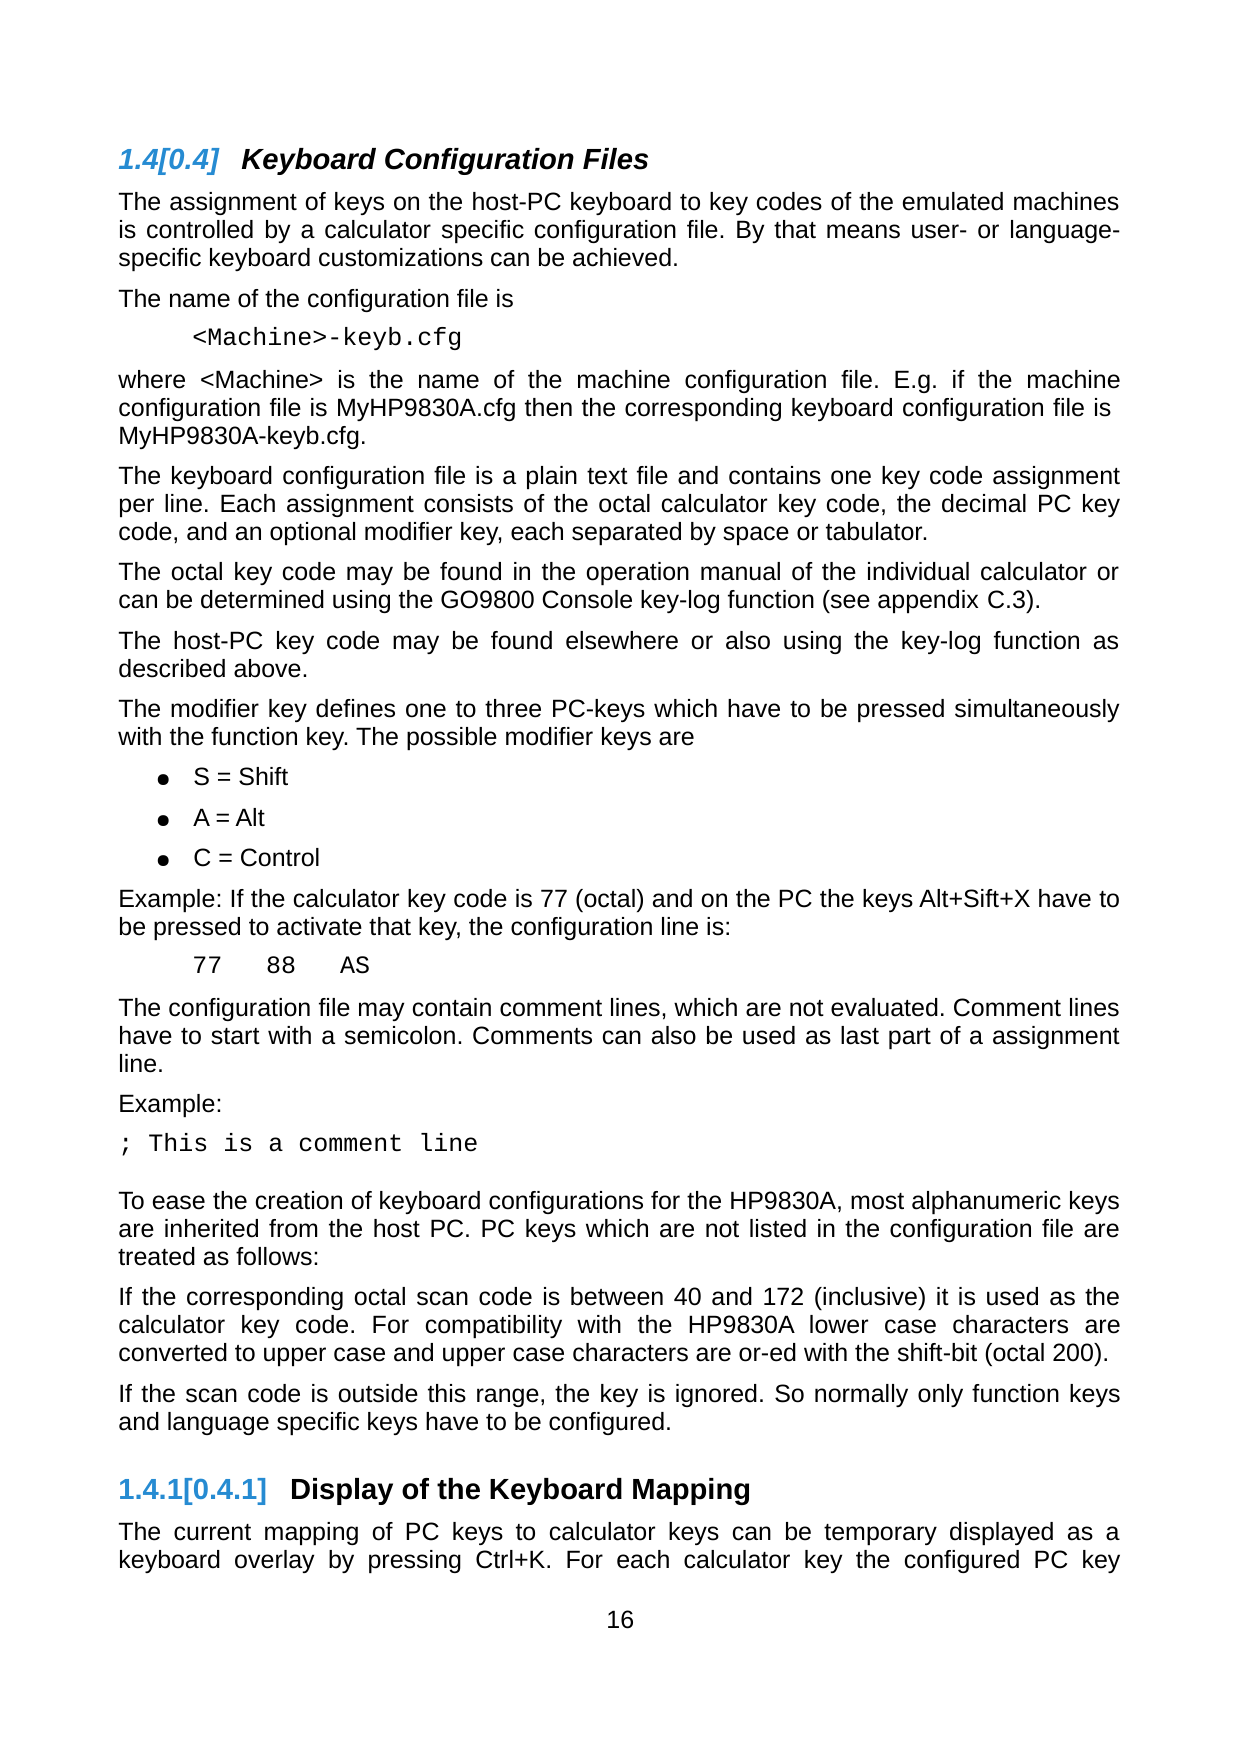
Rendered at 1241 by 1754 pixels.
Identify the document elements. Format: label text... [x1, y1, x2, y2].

text where <Machine> is the name of the machine configuration file. E.g. if the machine configuration file is MyHP9830A.cfg then the corresponding keyboard configuration file is MyHP9830A-keyb.cfg. [118, 366, 1122, 449]
text The current mapping of PC keys to calculator keys can be temporary displayed as a keyboard overlay by pressing Ctrl+K. For each calculator key the configured PC key [118, 1518, 1122, 1574]
text ; This is a comment line [118, 1130, 1122, 1159]
text If the corresponding octal scan code is between 40 and 172 (inclusive) it is used as the calculator key code. For compatibility with the HP9830A lower case characters are converted to upper case and upper case characters are or-ed with the shift-bit (octal 200). [118, 1283, 1122, 1367]
text The octal key code may be found in the operation manual of the individual calculator or can be determined using the GO9800 Console key-log function (see appendix C.3). [118, 558, 1122, 614]
text If the scan code is outside this range, the key is ignored. So normally only function keys and language specific keys have to be configured. [118, 1379, 1122, 1435]
text The configuration file may contain comment lines, which are not evaluated. Comment lines have to start with a semicolon. Comments can also be used as last part of a assignment line. [118, 994, 1122, 1077]
text The name of the configuration file is [118, 284, 1122, 312]
text To ease the creation of keyboard configurations for the HP9830A, most alphanumeric keys are inherited from the host PC. PC keys which are not listed in the configuration file are treated as follows: [118, 1187, 1122, 1271]
text 77 88 AS [118, 953, 1122, 981]
text Example: If the calculator key code is 77 (octal) and on the PC the keys Alt+Sift+X have to be pressed to activate that key, the configuration line is: [118, 884, 1122, 940]
text The assignment of keys on the host-PC keyboard to key codes of the emulated machines is controlled by a calculator specific configuration file. By that means user- or language-specific keyboard customizations can be achieved. [118, 188, 1122, 272]
text The keyboard configuration file is a plain text file and contains one key code assignment per line. Each assignment consists of the octal calculator key code, the decimal PC key code, and an optional modifier key, each separated by space or tabulator. [118, 462, 1122, 546]
text The host-PC key code may be found elsewhere or also using the key-log function as described above. [118, 627, 1122, 682]
text Example: [118, 1090, 1122, 1118]
text The modifier key defines one to three PC-keys which have to be pressed simultaneously with the function key. The possible modifier keys are [118, 695, 1122, 751]
subtitle Keyboard Configuration Files [118, 143, 1122, 176]
list S = Shift [156, 763, 1122, 791]
text <Machine>-keyb.cfg [118, 325, 1122, 353]
list C = Control [156, 844, 1122, 872]
subtitle Display of the Keyboard Mapping [118, 1473, 1122, 1505]
list A = Alt [156, 804, 1122, 832]
